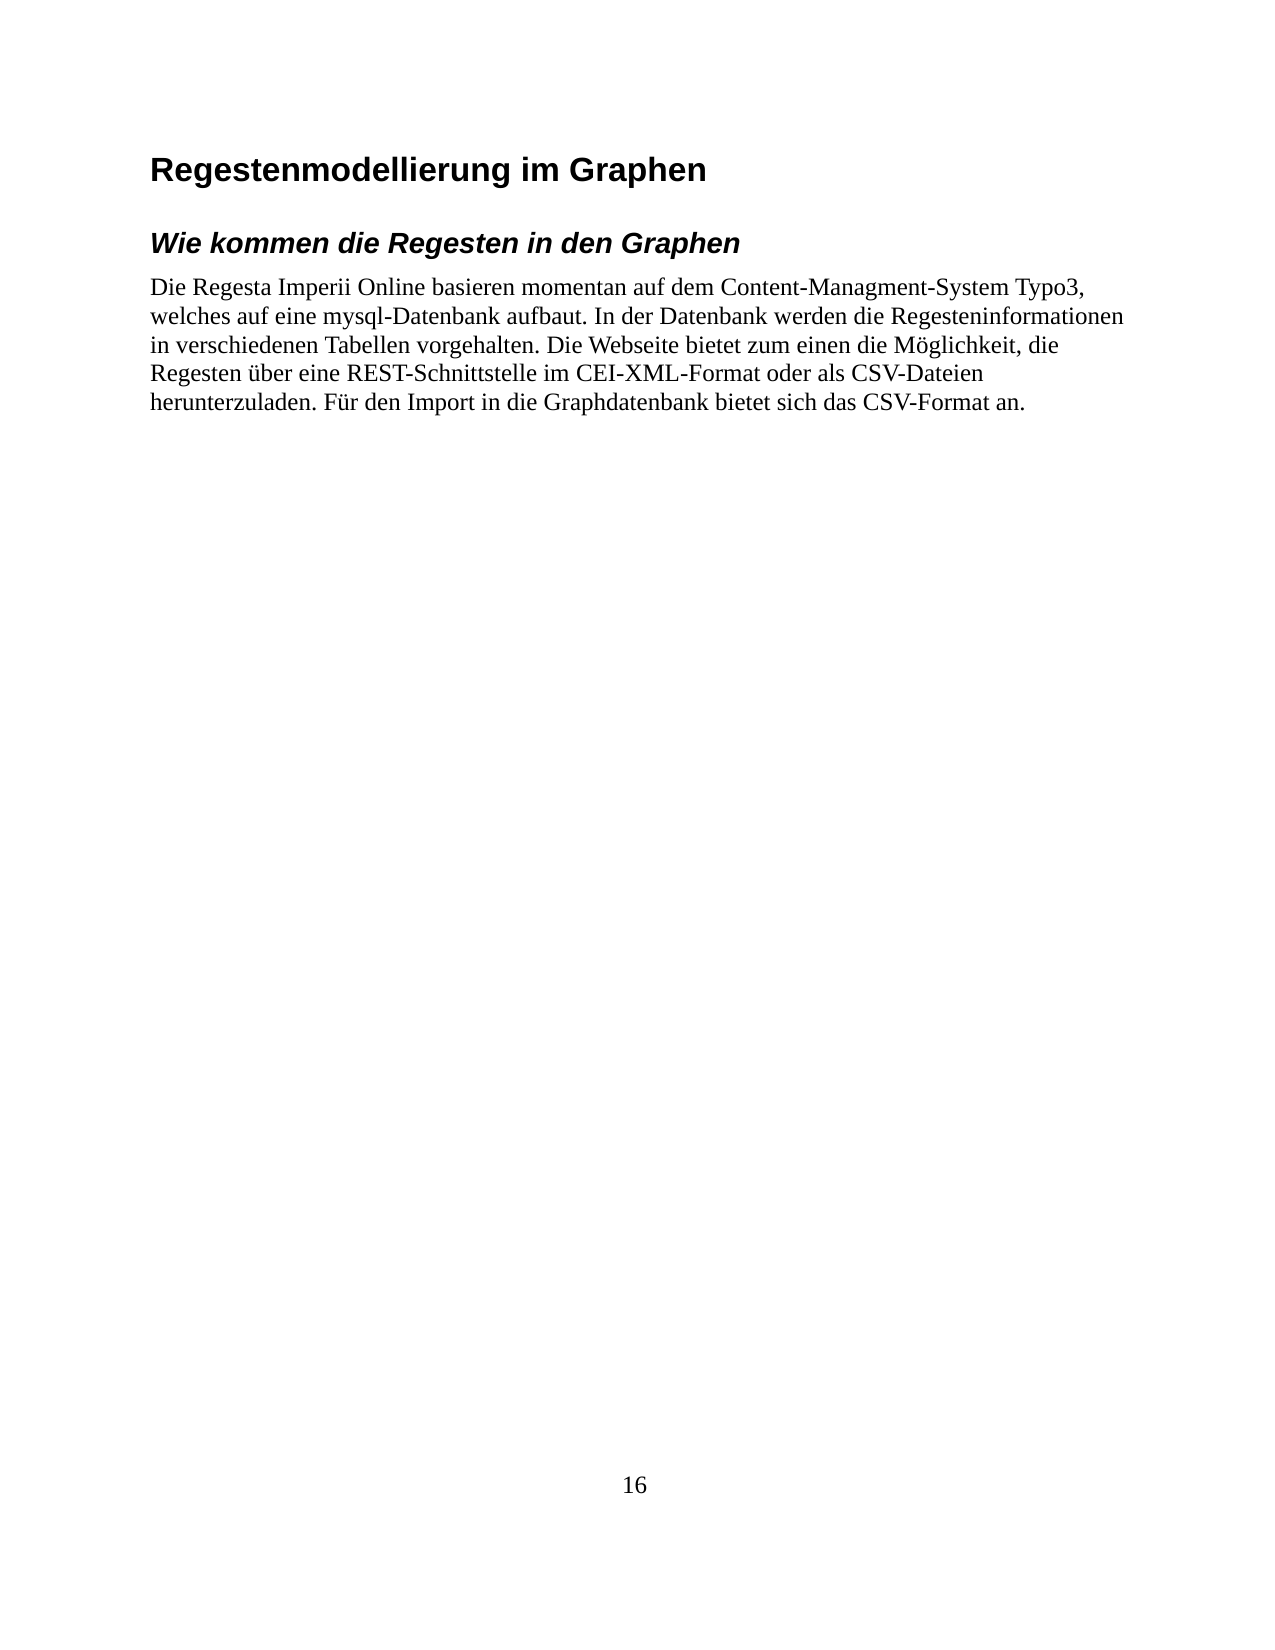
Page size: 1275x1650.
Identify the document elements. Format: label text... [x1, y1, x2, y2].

text Die Regesta Imperii Online basieren momentan auf dem Content-Managment-System Typo3, welches auf eine mysql-Datenbank aufbaut. In der Datenbank werden die Regesteninformationen in verschiedenen Tabellen vorgehalten. Die Webseite bietet zum einen die Möglichkeit, die Regesten über eine REST-Schnittstelle im CEI-XML-Format oder als CSV-Dateien herunterzuladen. Für den Import in die Graphdatenbank bietet sich das CSV-Format an. [150, 272, 1125, 416]
subtitle Wie kommen die Regesten in den Graphen [150, 226, 1125, 260]
subtitle Regestenmodellierung im Graphen [150, 150, 1125, 189]
